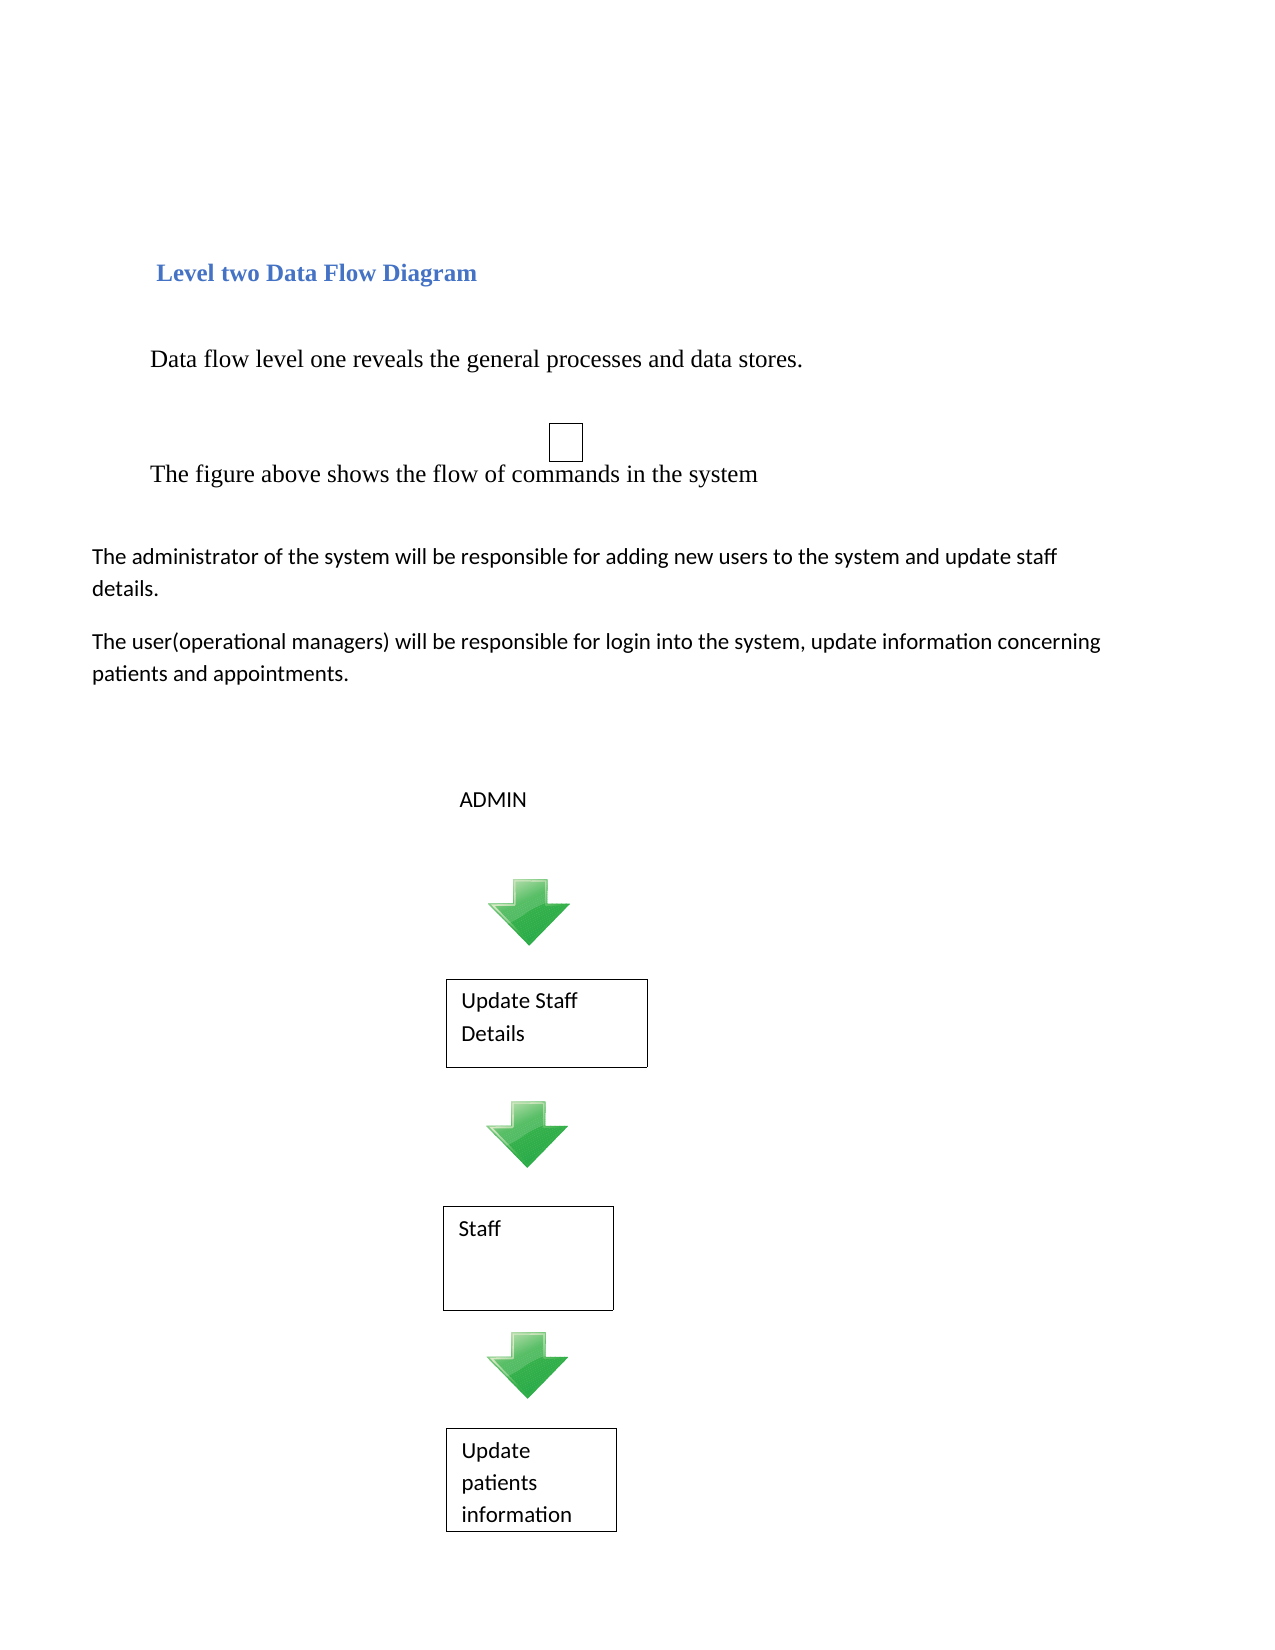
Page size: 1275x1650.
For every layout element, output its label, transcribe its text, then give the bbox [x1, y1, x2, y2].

text The administrator of the system will be responsible for adding new users to the system and update staff details. [92, 542, 1127, 602]
text Data flow level one reveals the general processes and data stores. [150, 344, 1125, 373]
text The figure above shows the flow of commands in the system [150, 459, 1125, 488]
subtitle Level two Data Flow Diagram [150, 258, 1125, 286]
text Update Staff Details [461, 987, 632, 1047]
text ADMIN [459, 786, 604, 813]
text Staff [458, 1214, 597, 1242]
text Update patients information [461, 1436, 601, 1524]
text The user(operational managers) will be responsible for login into the system, update information concerning patients and appointments. [92, 627, 1127, 687]
